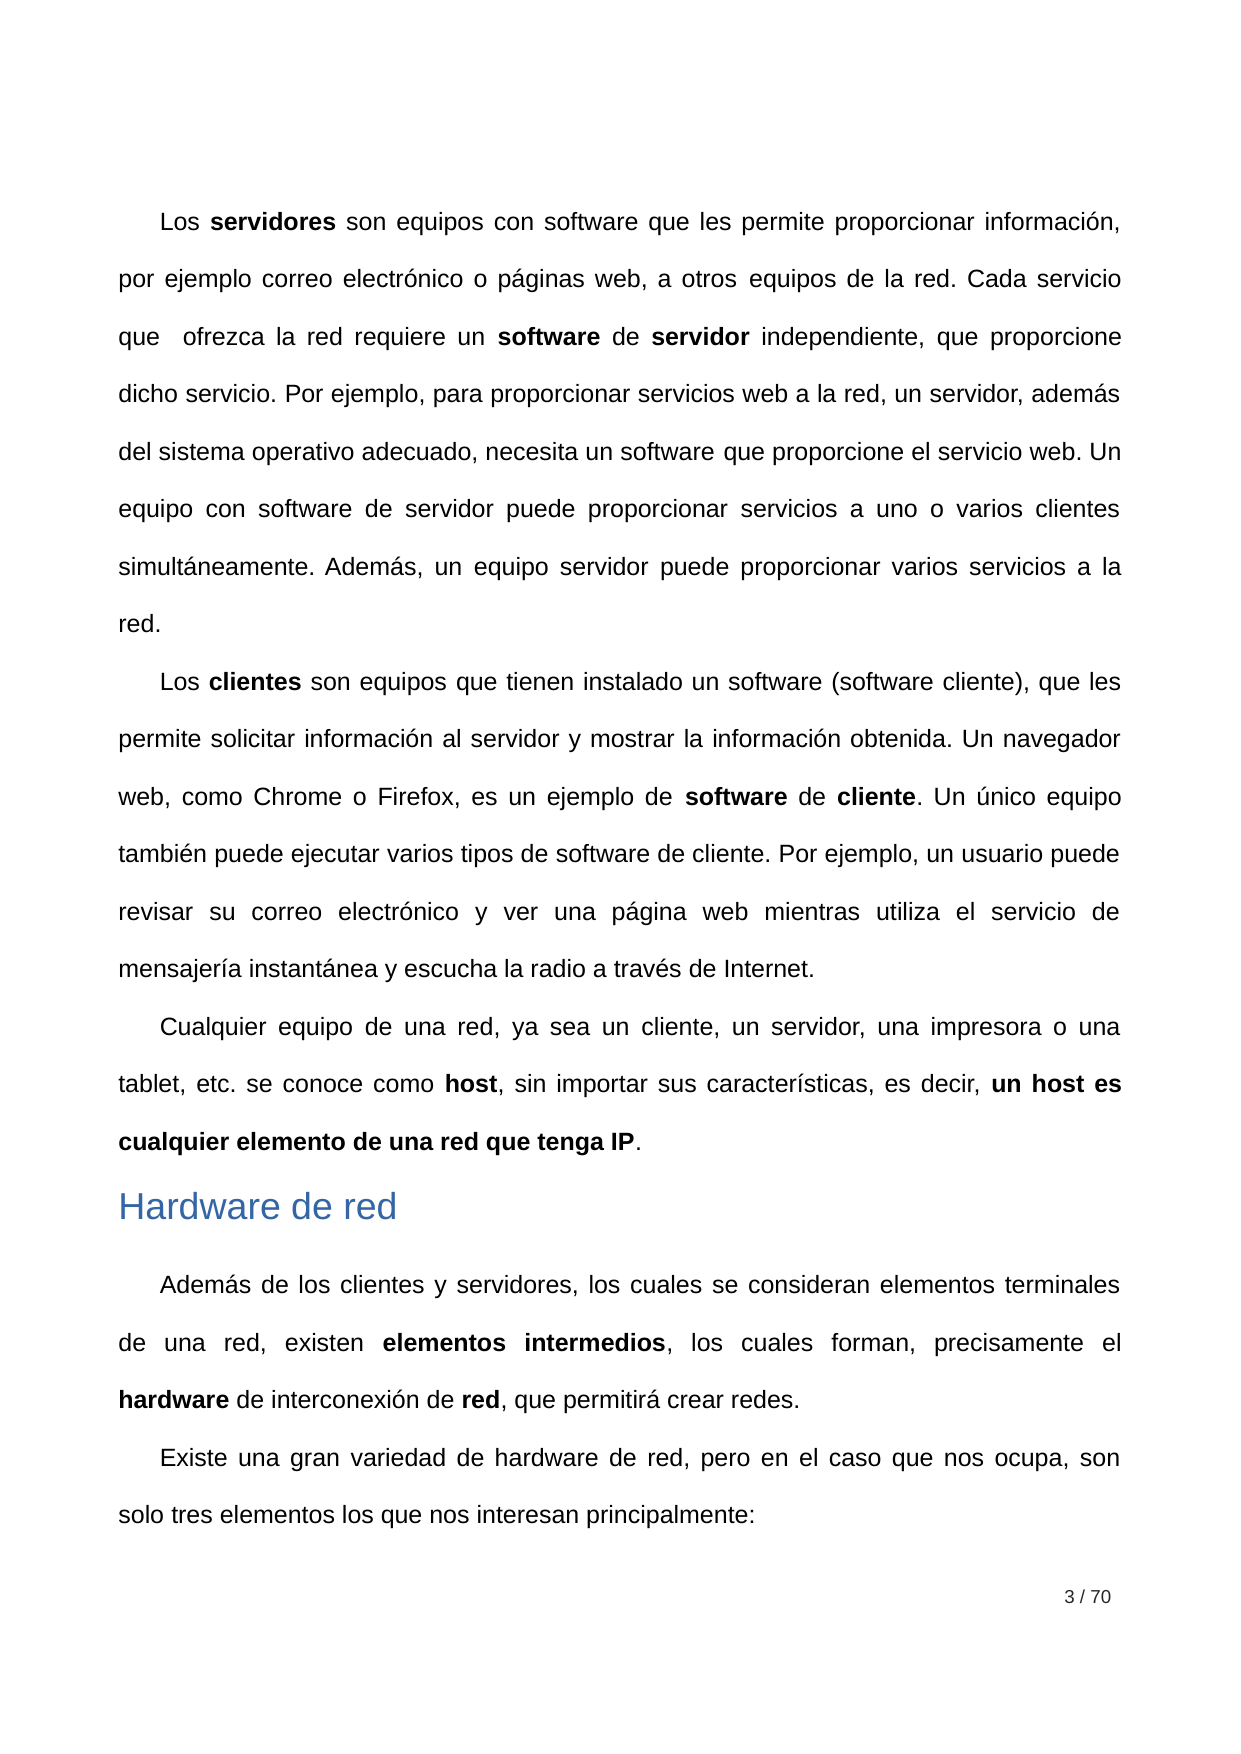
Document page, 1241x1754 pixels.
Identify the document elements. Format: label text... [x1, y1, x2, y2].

text Hardware de red [118, 1184, 1122, 1227]
text Además de los clientes y servidores, los cuales se consideran elementos terminales de una red, existen elementos intermedios, los cuales forman, precisamente el hardware de interconexión de red, que permitirá crear redes. [118, 1270, 1122, 1414]
text Cualquier equipo de una red, ya sea un cliente, un servidor, una impresora o una tablet, etc. se conoce como host, sin importar sus características, es decir, un host es cualquier elemento de una red que tenga IP. [118, 1012, 1122, 1155]
text Los clientes son equipos que tienen instalado un software (software cliente), que les permite solicitar información al servidor y mostrar la información obtenida. Un navegador web, como Chrome o Firefox, es un ejemplo de software de cliente. Un único equipo también puede ejecutar varios tipos de software de cliente. Por ejemplo, un usuario puede revisar su correo electrónico y ver una página web mientras utiliza el servicio de mensajería instantánea y escucha la radio a través de Internet. [118, 667, 1122, 983]
text Los servidores son equipos con software que les permite proporcionar información, por ejemplo correo electrónico o páginas web, a otros equipos de la red. Cada servicio que ofrezca la red requiere un software de servidor independiente, que proporcione dicho servicio. Por ejemplo, para proporcionar servicios web a la red, un servidor, además del sistema operativo adecuado, necesita un software que proporcione el servicio web. Un equipo con software de servidor puede proporcionar servicios a uno o varios clientes simultáneamente. Además, un equipo servidor puede proporcionar varios servicios a la red. [118, 207, 1122, 638]
text Existe una gran variedad de hardware de red, pero en el caso que nos ocupa, son solo tres elementos los que nos interesan principalmente: [118, 1443, 1122, 1529]
